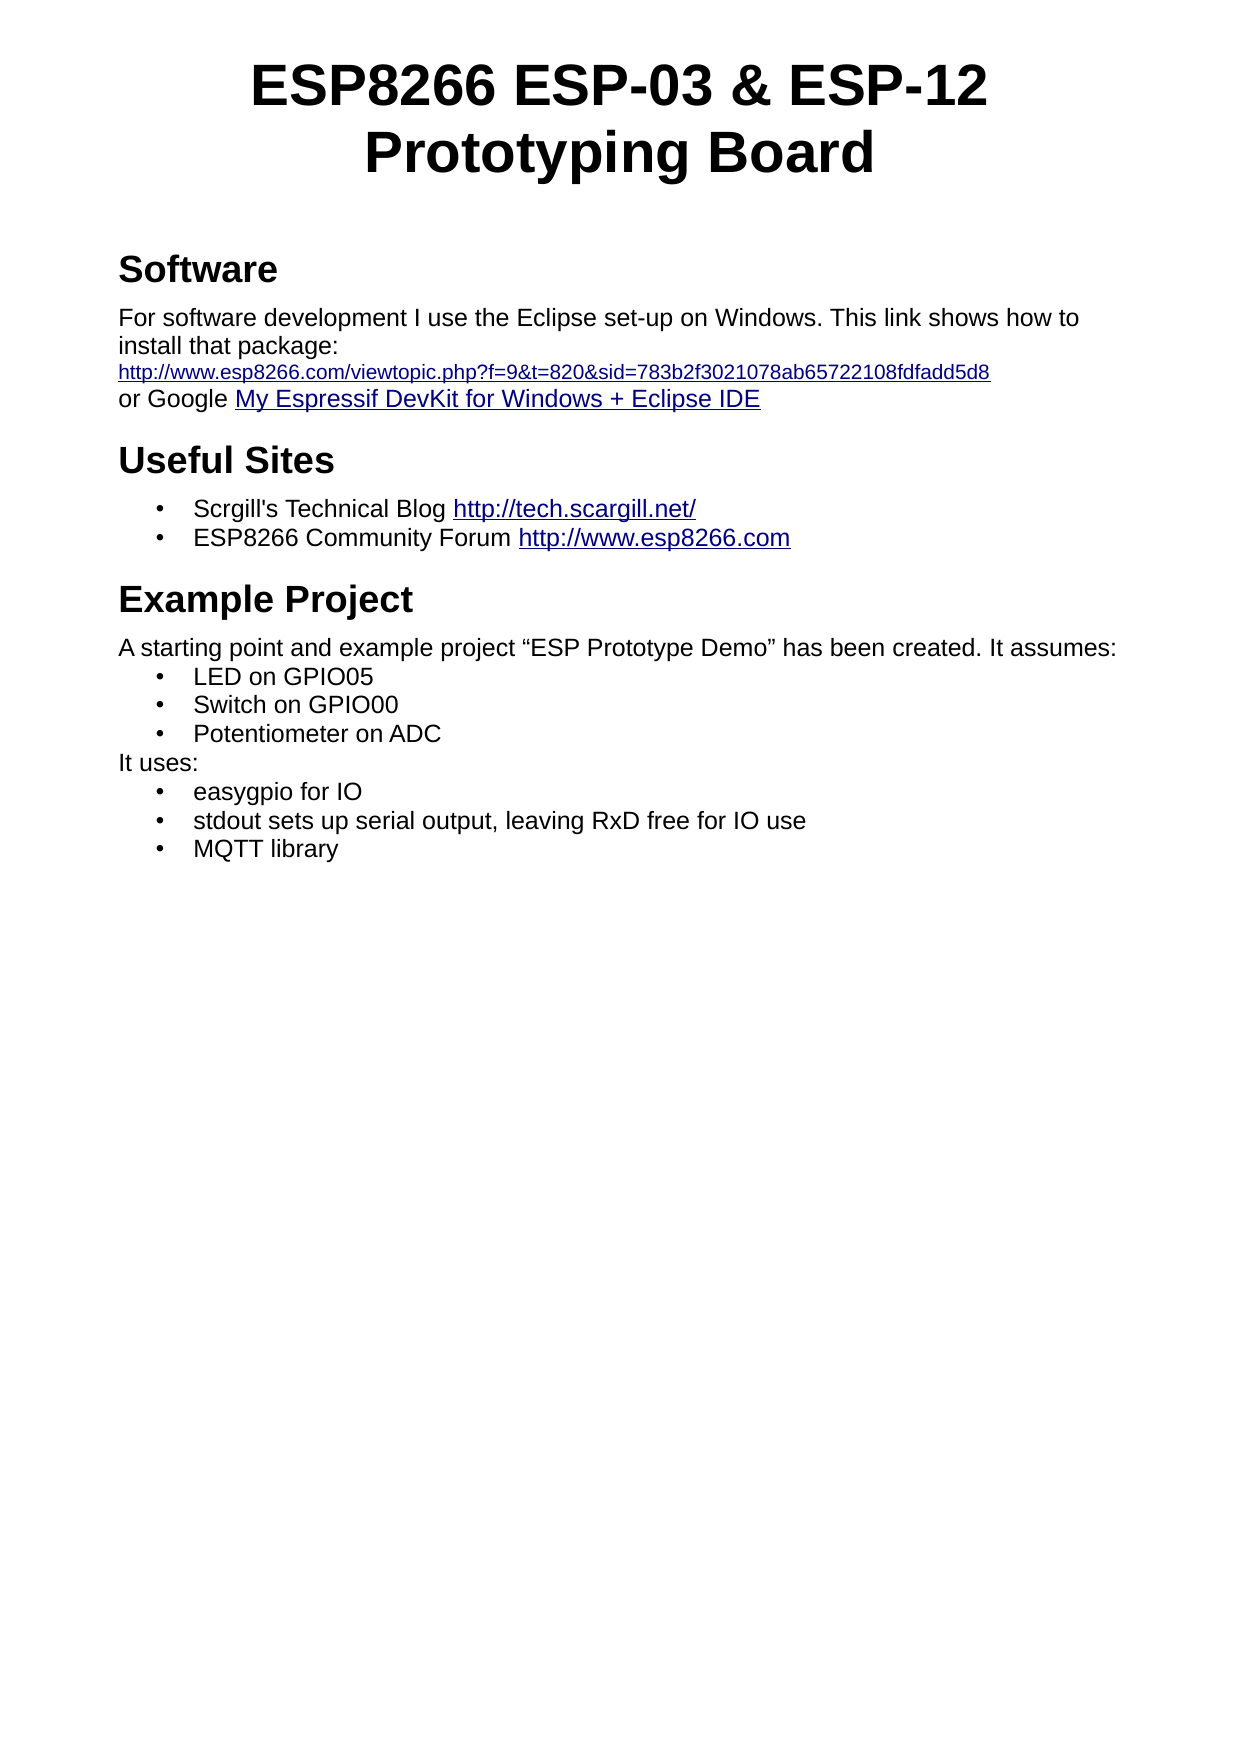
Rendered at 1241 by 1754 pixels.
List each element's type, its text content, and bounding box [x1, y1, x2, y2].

list Potentiometer on ADC [156, 719, 1122, 748]
subtitle Useful Sites [118, 438, 1122, 481]
text For software development I use the Eclipse set-up on Windows. This link shows how to install that package: [118, 302, 1122, 360]
list MQTT library [156, 834, 1122, 863]
text It uses: [118, 748, 1122, 777]
text or Google My Espressif DevKit for Windows + Eclipse IDE [118, 384, 1122, 413]
subtitle Software [118, 246, 1122, 290]
text http://www.esp8266.com/viewtopic.php?f=9&t=820&sid=783b2f3021078ab65722108fdfadd5d8 [118, 360, 1122, 384]
subtitle Example Project [118, 577, 1122, 620]
text A starting point and example project “ESP Prototype Demo” has been created. It assumes: [118, 633, 1122, 661]
list Scrgill's Technical Blog http://tech.scargill.net/ [156, 494, 1122, 523]
list stdout sets up serial output, leaving RxD free for IO use [156, 806, 1122, 834]
list Switch on GPIO00 [156, 690, 1122, 719]
list easygpio for IO [156, 777, 1122, 806]
list LED on GPIO05 [156, 661, 1122, 690]
list ESP8266 Community Forum http://www.esp8266.com [156, 523, 1122, 552]
